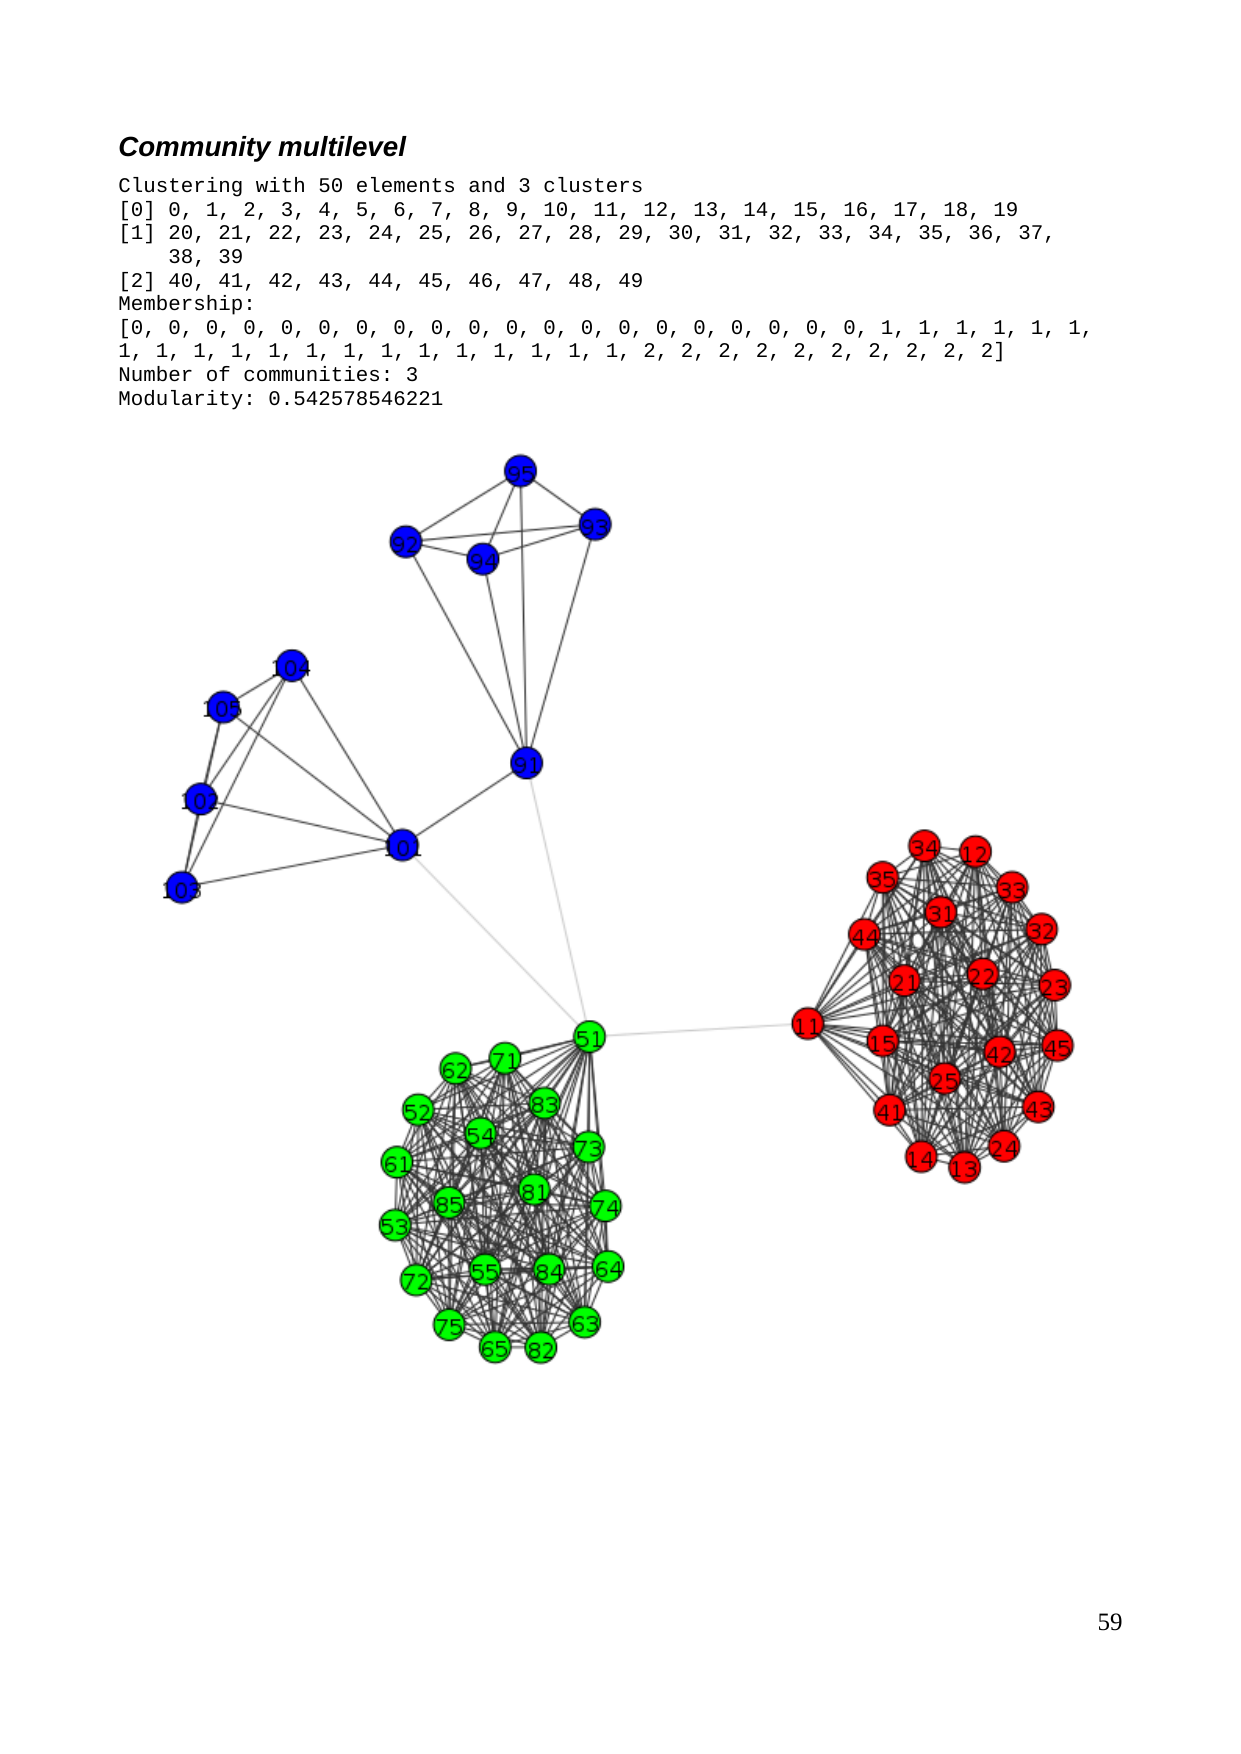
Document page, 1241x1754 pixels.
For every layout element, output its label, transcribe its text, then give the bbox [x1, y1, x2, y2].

text [0] 0, 1, 2, 3, 4, 5, 6, 7, 8, 9, 10, 11, 12, 13, 14, 15, 16, 17, 18, 19 [118, 199, 1122, 222]
text Clustering with 50 elements and 3 clusters [118, 175, 1122, 199]
text 38, 39 [118, 246, 1122, 269]
text [1] 20, 21, 22, 23, 24, 25, 26, 27, 28, 29, 30, 31, 32, 33, 34, 35, 36, 37, [118, 222, 1122, 246]
text [0, 0, 0, 0, 0, 0, 0, 0, 0, 0, 0, 0, 0, 0, 0, 0, 0, 0, 0, 0, 1, 1, 1, 1, 1, 1, 1, 1, 1, 1, 1, 1, 1, 1, 1, 1, 1, 1, 1, 1, 2, 2, 2, 2, 2, 2, 2, 2, 2, 2] [118, 317, 1122, 364]
text Membership: [118, 293, 1122, 317]
text [2] 40, 41, 42, 43, 44, 45, 46, 47, 48, 49 [118, 269, 1122, 293]
text Number of communities: 3 [118, 364, 1122, 388]
subtitle Community multilevel [118, 131, 1122, 162]
text Modularity: 0.542578546221 [118, 388, 1122, 411]
picture [151, 441, 1089, 1379]
